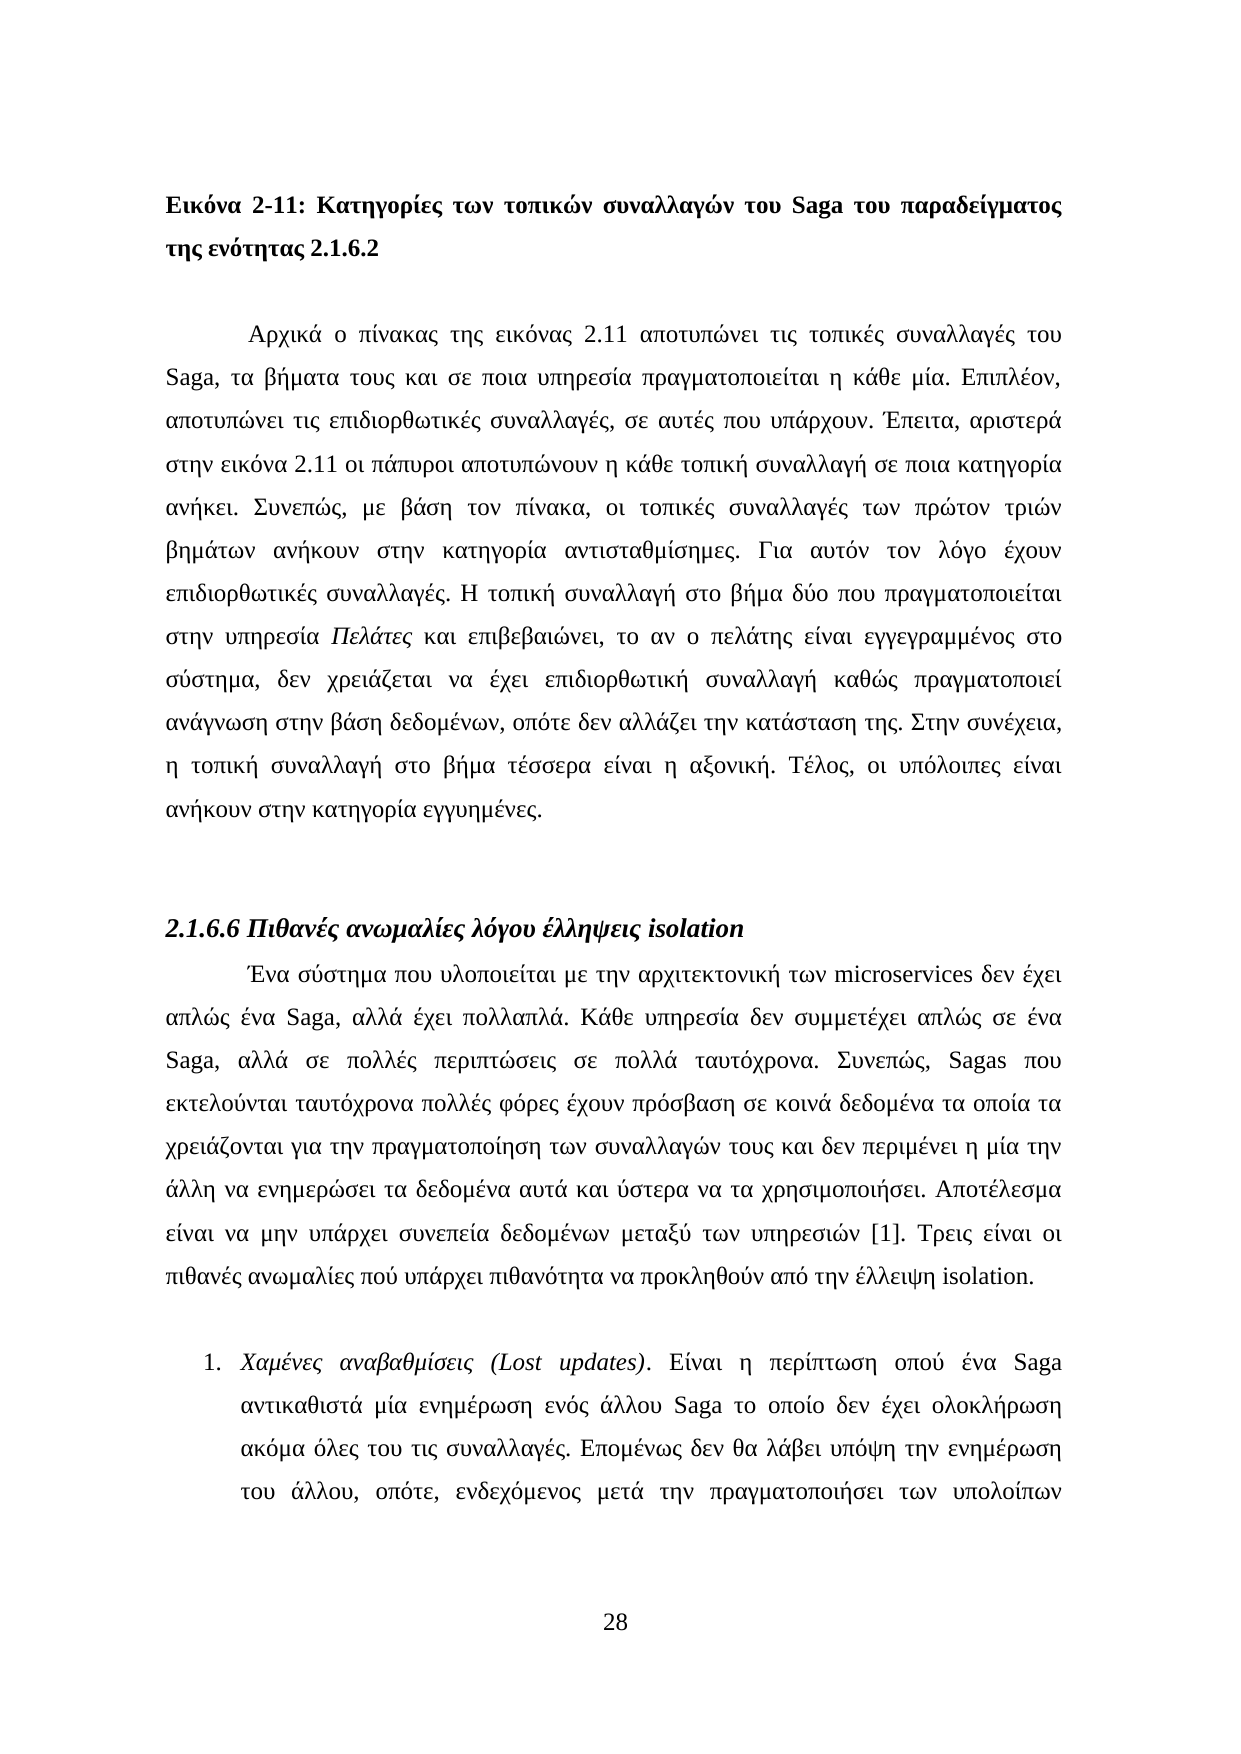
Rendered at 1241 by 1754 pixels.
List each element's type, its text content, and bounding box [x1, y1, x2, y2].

text Αρχικά ο πίνακας της εικόνας 2.11 αποτυπώνει τις τοπικές συναλλαγές του Saga, τα βήματα τους και σε ποια υπηρεσία πραγματοποιείται η κάθε μία. Επιπλέον, αποτυπώνει τις επιδιορθωτικές συναλλαγές, σε αυτές που υπάρχουν. Έπειτα, αριστερά στην εικόνα 2.11 οι πάπυροι αποτυπώνουν η κάθε τοπική συναλλαγή σε ποια κατηγορία ανήκει. Συνεπώς, με βάση τον πίνακα, οι τοπικές συναλλαγές των πρώτον τριών βημάτων ανήκουν στην κατηγορία αντισταθμίσημες. Για αυτόν τον λόγο έχουν επιδιορθωτικές συναλλαγές. Η τοπική συναλλαγή στο βήμα δύο που πραγματοποιείται στην υπηρεσία Πελάτες και επιβεβαιώνει, το αν ο πελάτης είναι εγγεγραμμένος στο σύστημα, δεν χρειάζεται να έχει επιδιορθωτική συναλλαγή καθώς πραγματοποιεί ανάγνωση στην βάση δεδομένων, οπότε δεν αλλάζει την κατάσταση της. Στην συνέχεια, η τοπική συναλλαγή στο βήμα τέσσερα είναι η αξονική. Τέλος, οι υπόλοιπες είναι ανήκουν στην κατηγορία εγγυημένες. [165, 319, 1063, 822]
subtitle 2.1.6.6 Πιθανές ανωμαλίες λόγου έλληψεις isolation [165, 912, 1063, 943]
text Εικόνα 2-11: Κατηγορίες των τοπικών συναλλαγών του Saga του παραδείγματος της ενότητας 2.1.6.2 [165, 190, 1063, 262]
text Ένα σύστημα που υλοποιείται με την αρχιτεκτονική των microservices δεν έχει απλώς ένα Saga, αλλά έχει πολλαπλά. Κάθε υπηρεσία δεν συμμετέχει απλώς σε ένα Saga, αλλά σε πολλές περιπτώσεις σε πολλά ταυτόχρονα. Συνεπώς, Sagas που εκτελούνται ταυτόχρονα πολλές φόρες έχουν πρόσβαση σε κοινά δεδομένα τα οποία τα χρειάζονται για την πραγματοποίηση των συναλλαγών τους και δεν περιμένει η μία την άλλη να ενημερώσει τα δεδομένα αυτά και ύστερα να τα χρησιμοποιήσει. Αποτέλεσμα είναι να μην υπάρχει συνεπεία δεδομένων μεταξύ των υπηρεσιών [1]. Τρεις είναι οι πιθανές ανωμαλίες πού υπάρχει πιθανότητα να προκληθούν από την έλλειψη isolation. [165, 959, 1063, 1289]
list Χαμένες αναβαθμίσεις (Lost updates). Είναι η περίπτωση οπού ένα Saga αντικαθιστά μία ενημέρωση ενός άλλου Saga το οποίο δεν έχει ολοκλήρωση ακόμα όλες του τις συναλλαγές. Επομένως δεν θα λάβει υπόψη την ενημέρωση του άλλου, οπότε, ενδεχόμενος μετά την πραγματοποιήσει των υπολοίπων [203, 1347, 1063, 1505]
